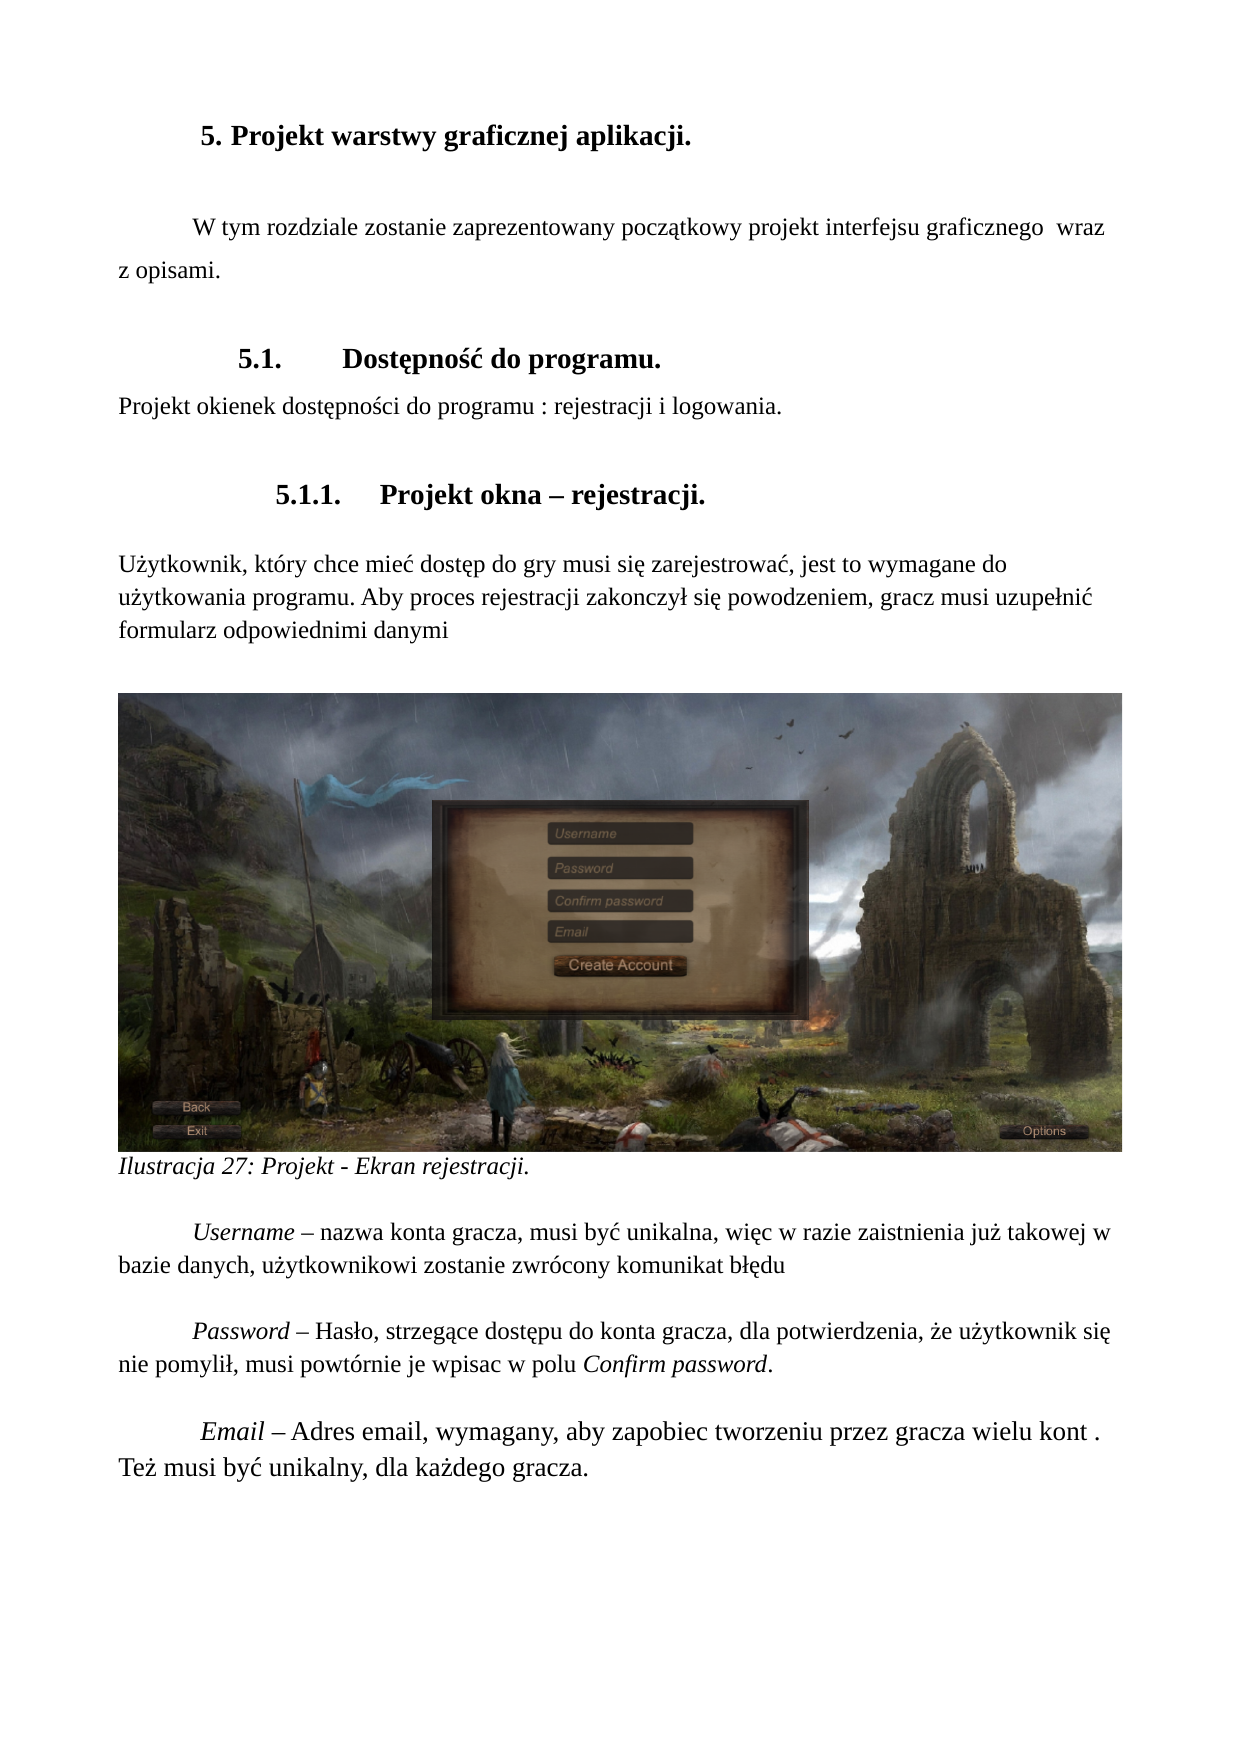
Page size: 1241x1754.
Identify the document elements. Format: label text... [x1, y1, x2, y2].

picture [118, 693, 1123, 1152]
text Ilustracja 27: Projekt - Ekran rejestracji. [118, 1152, 1122, 1180]
text Projekt okienek dostępności do programu : rejestracji i logowania. [118, 391, 1122, 420]
text Username – nazwa konta gracza, musi być unikalna, więc w razie zaistnienia już takowej w bazie danych, użytkownikowi zostanie zwrócony komunikat błędu [118, 1217, 1122, 1279]
text W tym rozdziale zostanie zaprezentowany początkowy projekt interfejsu graficznego wraz z opisami. [118, 212, 1122, 283]
text Użytkownik, który chce mieć dostęp do gry musi się zarejestrować, jest to wymagane do użytkowania programu. Aby proces rejestracji zakonczył się powodzeniem, gracz musi uzupełnić formularz odpowiednimi danymi [118, 549, 1122, 644]
text Password – Hasło, strzegące dostępu do konta gracza, dla potwierdzenia, że użytkownik się nie pomylił, musi powtórnie je wpisac w polu Confirm password. [118, 1316, 1122, 1378]
text Email – Adres email, wymagany, aby zapobiec tworzeniu przez gracza wielu kont . Też musi być unikalny, dla każdego gracza. [118, 1415, 1122, 1482]
list Projekt okna – rejestracji. [268, 477, 1122, 511]
list Projekt warstwy graficznej aplikacji. [193, 118, 1122, 152]
list Dostępność do programu. [231, 341, 1122, 374]
